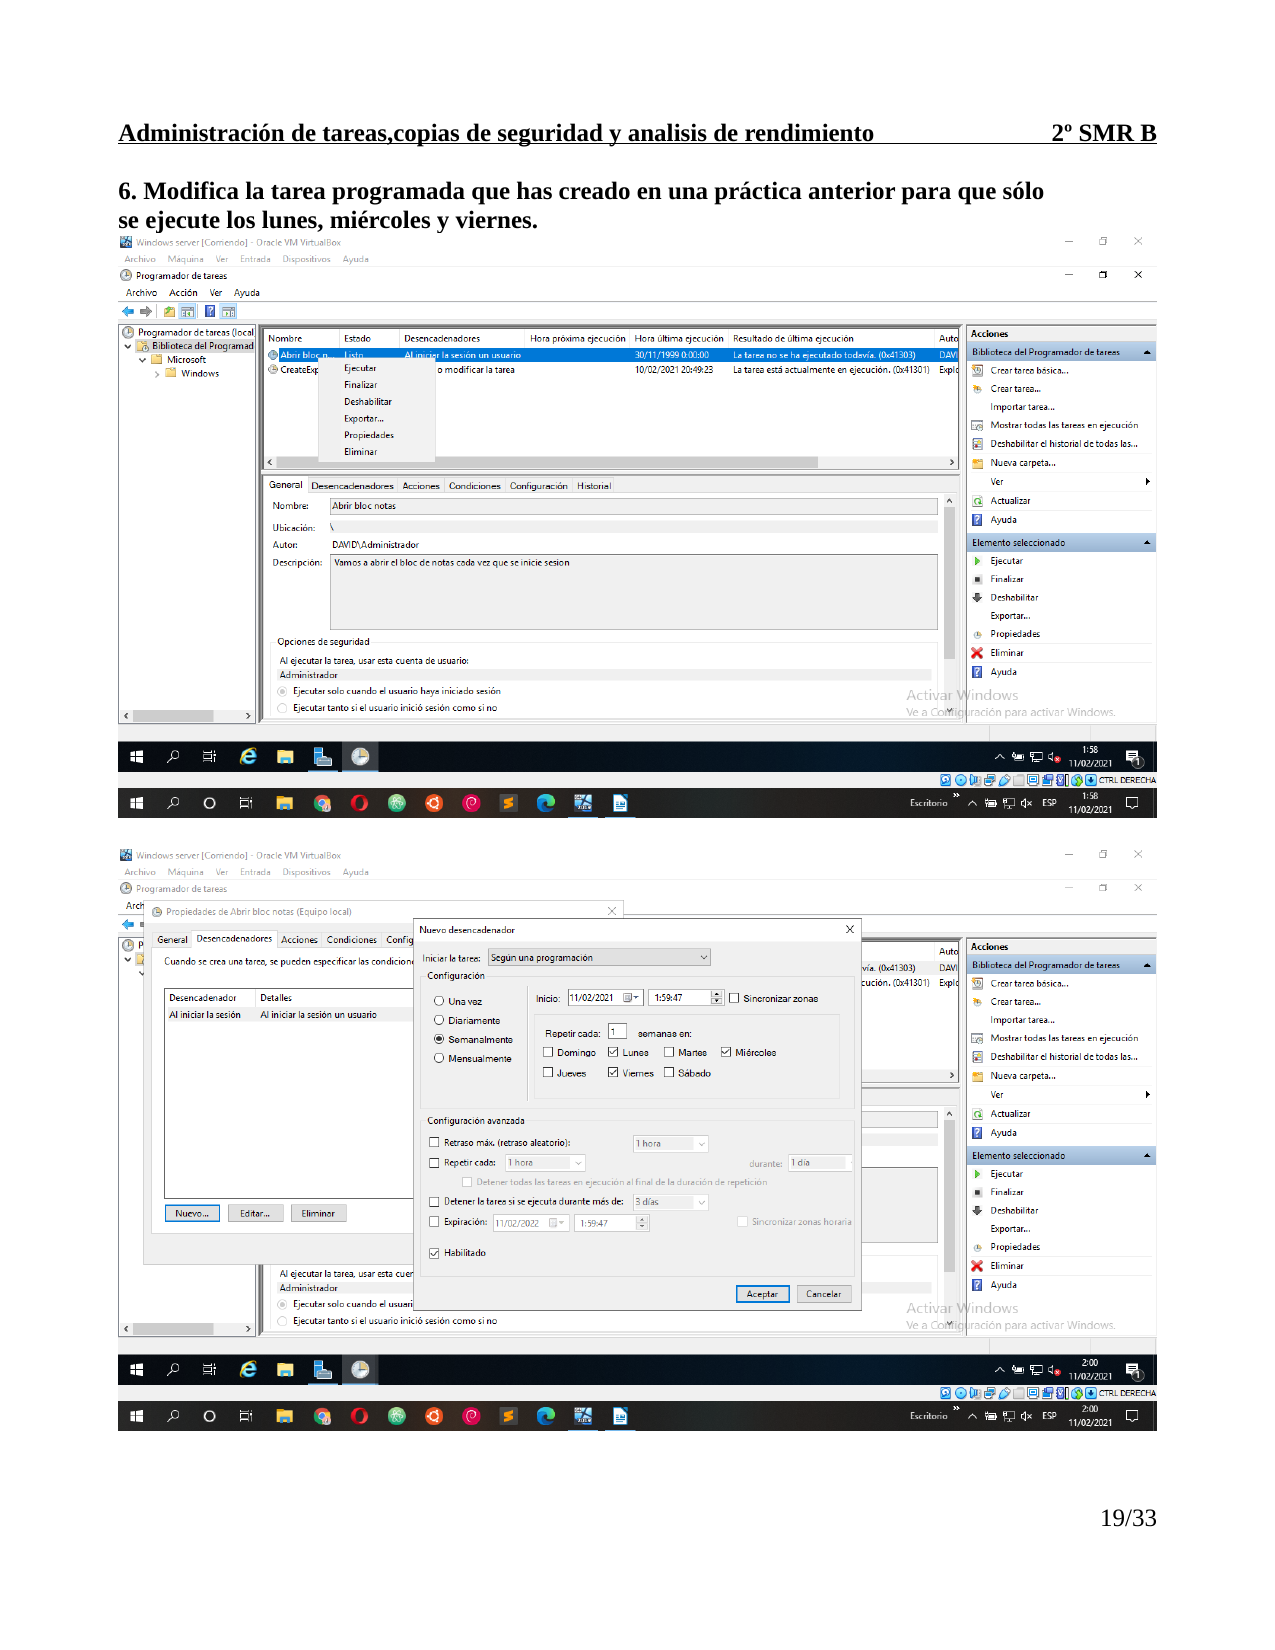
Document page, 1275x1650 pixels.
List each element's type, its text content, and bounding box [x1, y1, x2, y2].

text 6. Modifica la tarea programada que has creado en una práctica anterior para que sólo [118, 176, 1157, 205]
picture [118, 233, 1157, 818]
picture [118, 846, 1157, 1431]
text se ejecute los lunes, miércoles y viernes. [118, 205, 1157, 233]
